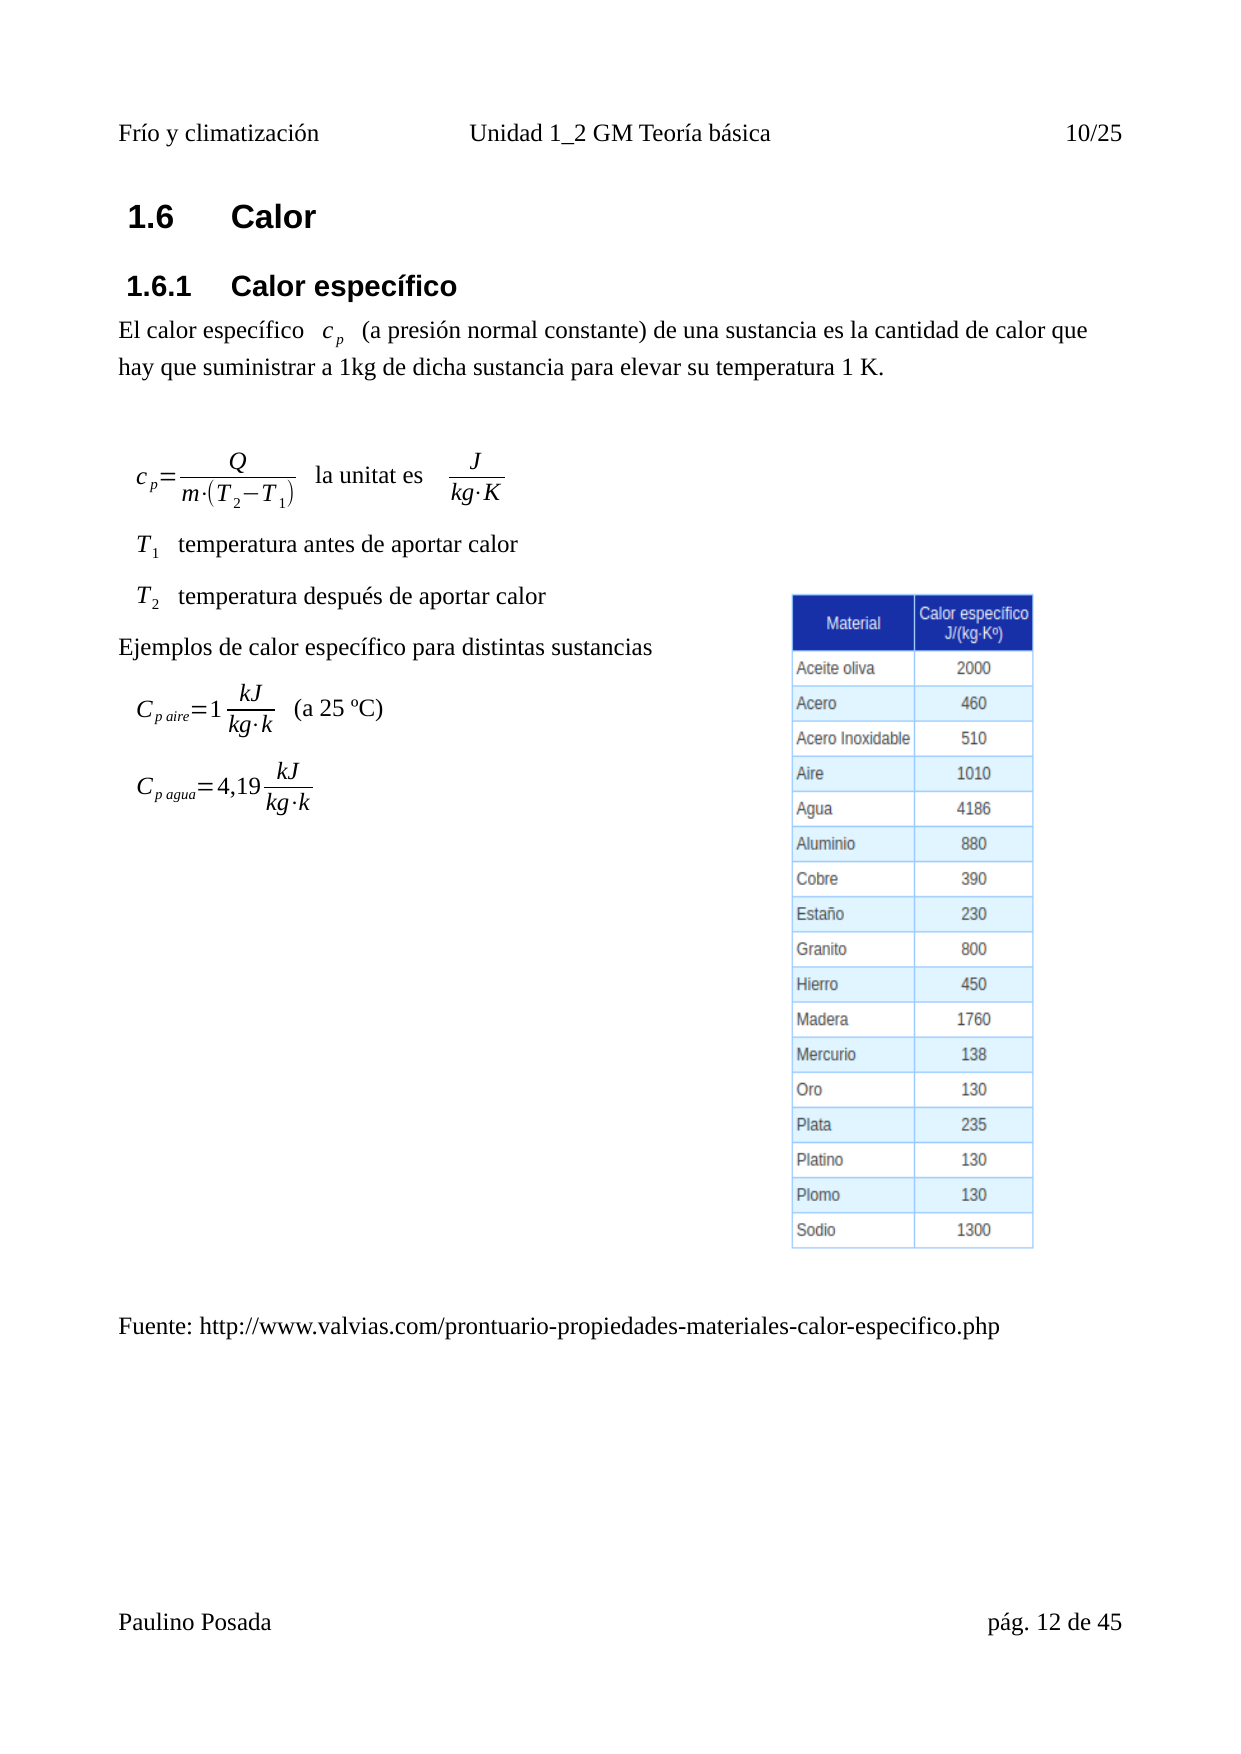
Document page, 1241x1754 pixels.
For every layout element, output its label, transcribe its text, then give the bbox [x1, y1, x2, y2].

text [1040, 632, 1122, 661]
text [1040, 680, 1122, 739]
text temperatura después de aportar calor [118, 581, 1122, 613]
picture [788, 590, 1040, 1260]
text la unitat es [118, 447, 1122, 511]
text temperatura antes de aportar calor [118, 529, 1122, 562]
subtitle Calor [118, 197, 1122, 236]
text El calor específico(a presión normal constante) de una sustancia es la cantidad de calor que hay que suministrar a 1kg de dicha sustancia para elevar su temperatura 1 K. [118, 315, 1122, 381]
text (a 25 ºC) [118, 680, 788, 739]
subtitle Calor específico [118, 269, 1122, 303]
text Fuente: http://www.valvias.com/prontuario-propiedades-materiales-calor-especifico.php [118, 1311, 1122, 1340]
text Ejemplos de calor específico para distintas sustancias [118, 632, 788, 661]
